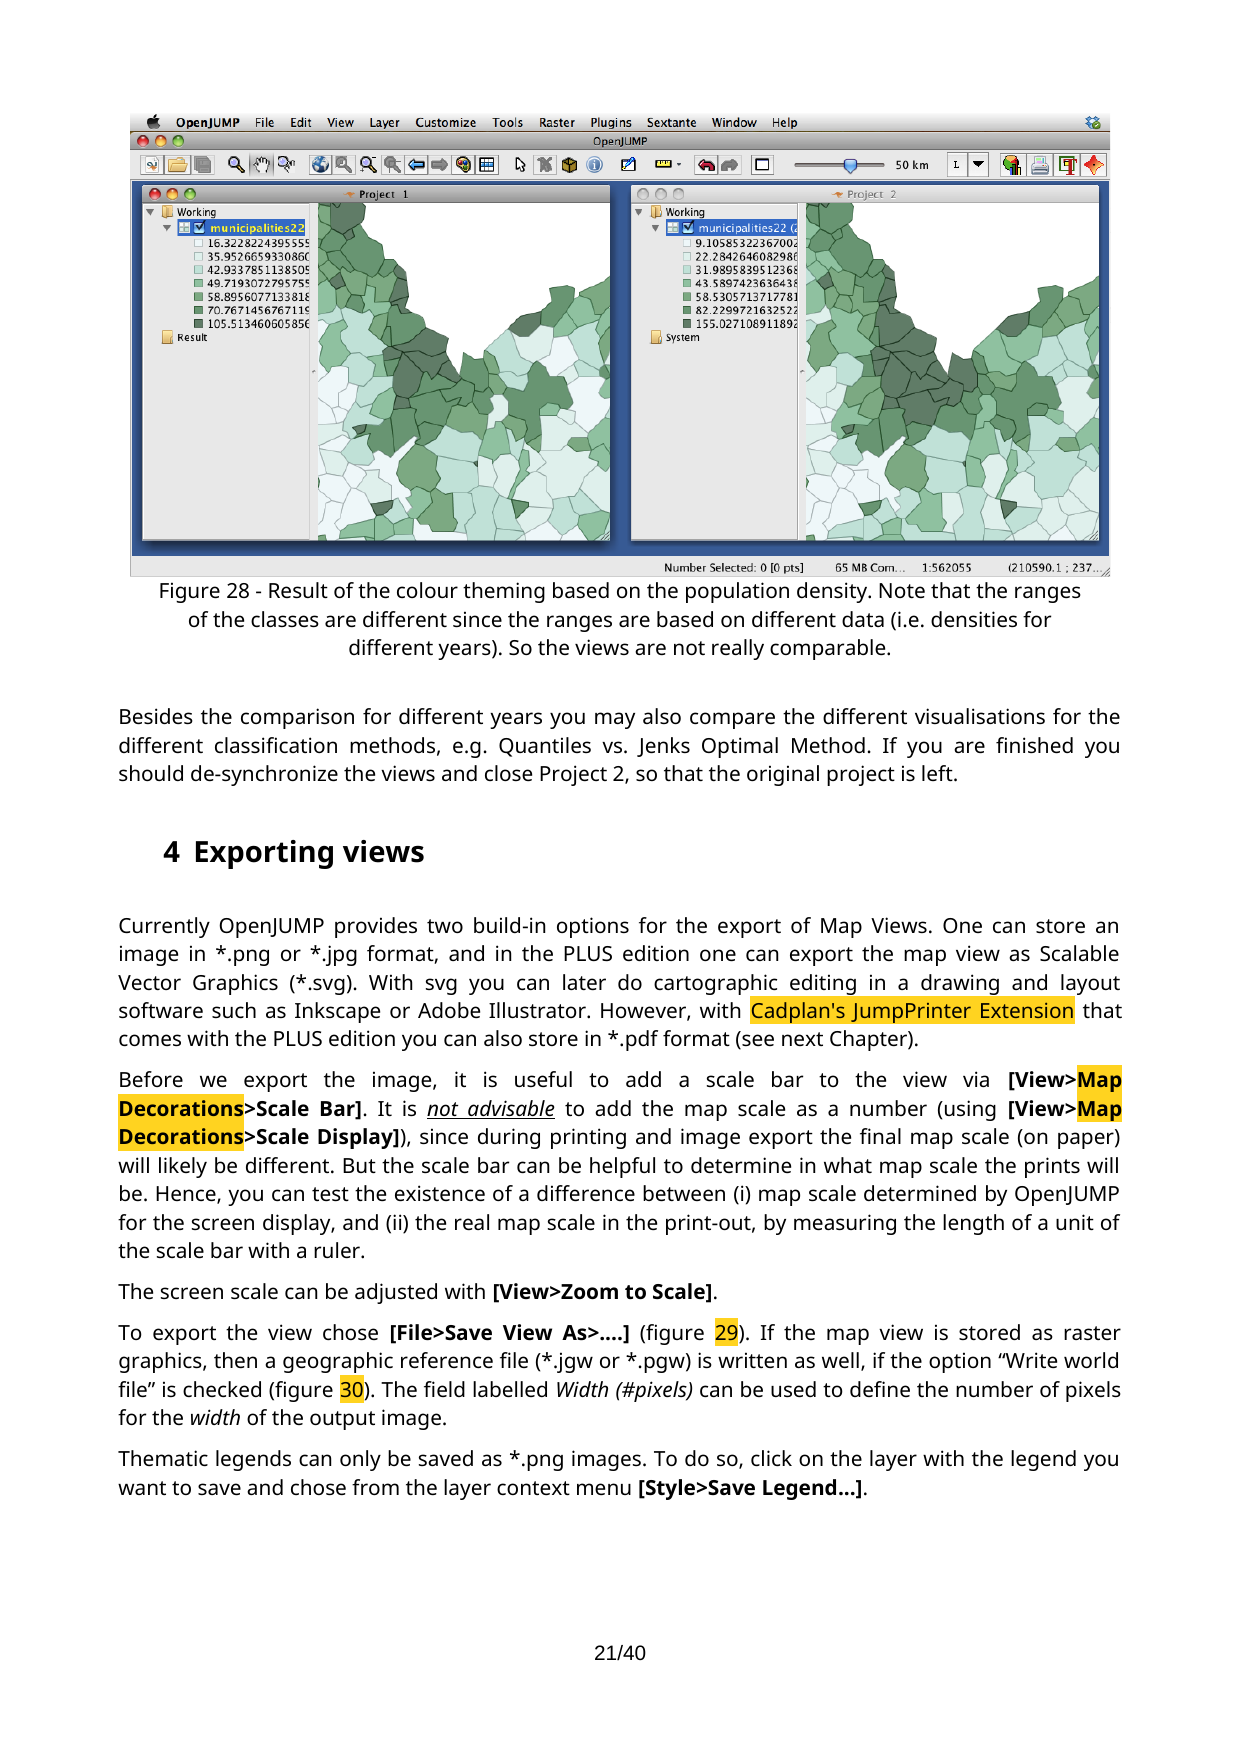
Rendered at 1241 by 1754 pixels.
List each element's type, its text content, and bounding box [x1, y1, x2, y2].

text To export the view chose [File>Save View As>....] (figure 29). If the map view is stored as raster graphics, then a geographic reference file (*.jgw or *.pgw) is written as well, if the option “Write world file” is checked (figure 30). The field labelled Width (#pixels) can be used to define the number of pixels for the width of the output image. [118, 1318, 1122, 1432]
text The screen scale can be adjusted with [View>Zoom to Scale]. [118, 1277, 1122, 1305]
list Exporting views [156, 831, 1122, 871]
text Thematic legends can only be saved as *.png images. To do so, click on the layer with the legend you want to save and chose from the layer context menu [Style>Save Legend...]. [118, 1444, 1122, 1501]
picture [130, 113, 1110, 577]
text Before we export the image, it is useful to add a scale bar to the view via [View>Map Decorations>Scale Bar]. It is not advisable to add the map scale as a number (using [View>Map Decorations>Scale Display]), since during printing and image export the final map scale (on paper) will likely be different. But the scale bar can be helpful to determine in what map scale the prints will be. Hence, you can test the existence of a difference between (i) map scale determined by OpenJUMP for the screen display, and (ii) the real map scale in the print-out, by measuring the length of a unit of the scale bar with a ruler. [118, 1065, 1122, 1264]
text Currently OpenJUMP provides two build-in options for the export of Map Views. One can store an image in *.png or *.jpg format, and in the PLUS edition one can export the map view as Scalable Vector Graphics (*.svg). With svg you can later do cartographic editing in a drawing and layout software such as Inkscape or Adobe Illustrator. However, with Cadplan's JumpPrinter Extension that comes with the PLUS edition you can also store in *.pdf format (see next Chapter). [118, 911, 1122, 1053]
text Besides the comparison for different years you may also compare the different visualisations for the different classification methods, e.g. Quantiles vs. Jenks Optimal Method. If you are finished you should de-synchronize the views and close Project 2, so that the original project is left. [118, 702, 1122, 788]
text Figure 28 - Result of the colour theming based on the population density. Note that the ranges of the classes are different since the ranges are based on different data (i.e. densities for different years). So the views are not really comparable. [147, 577, 1093, 662]
